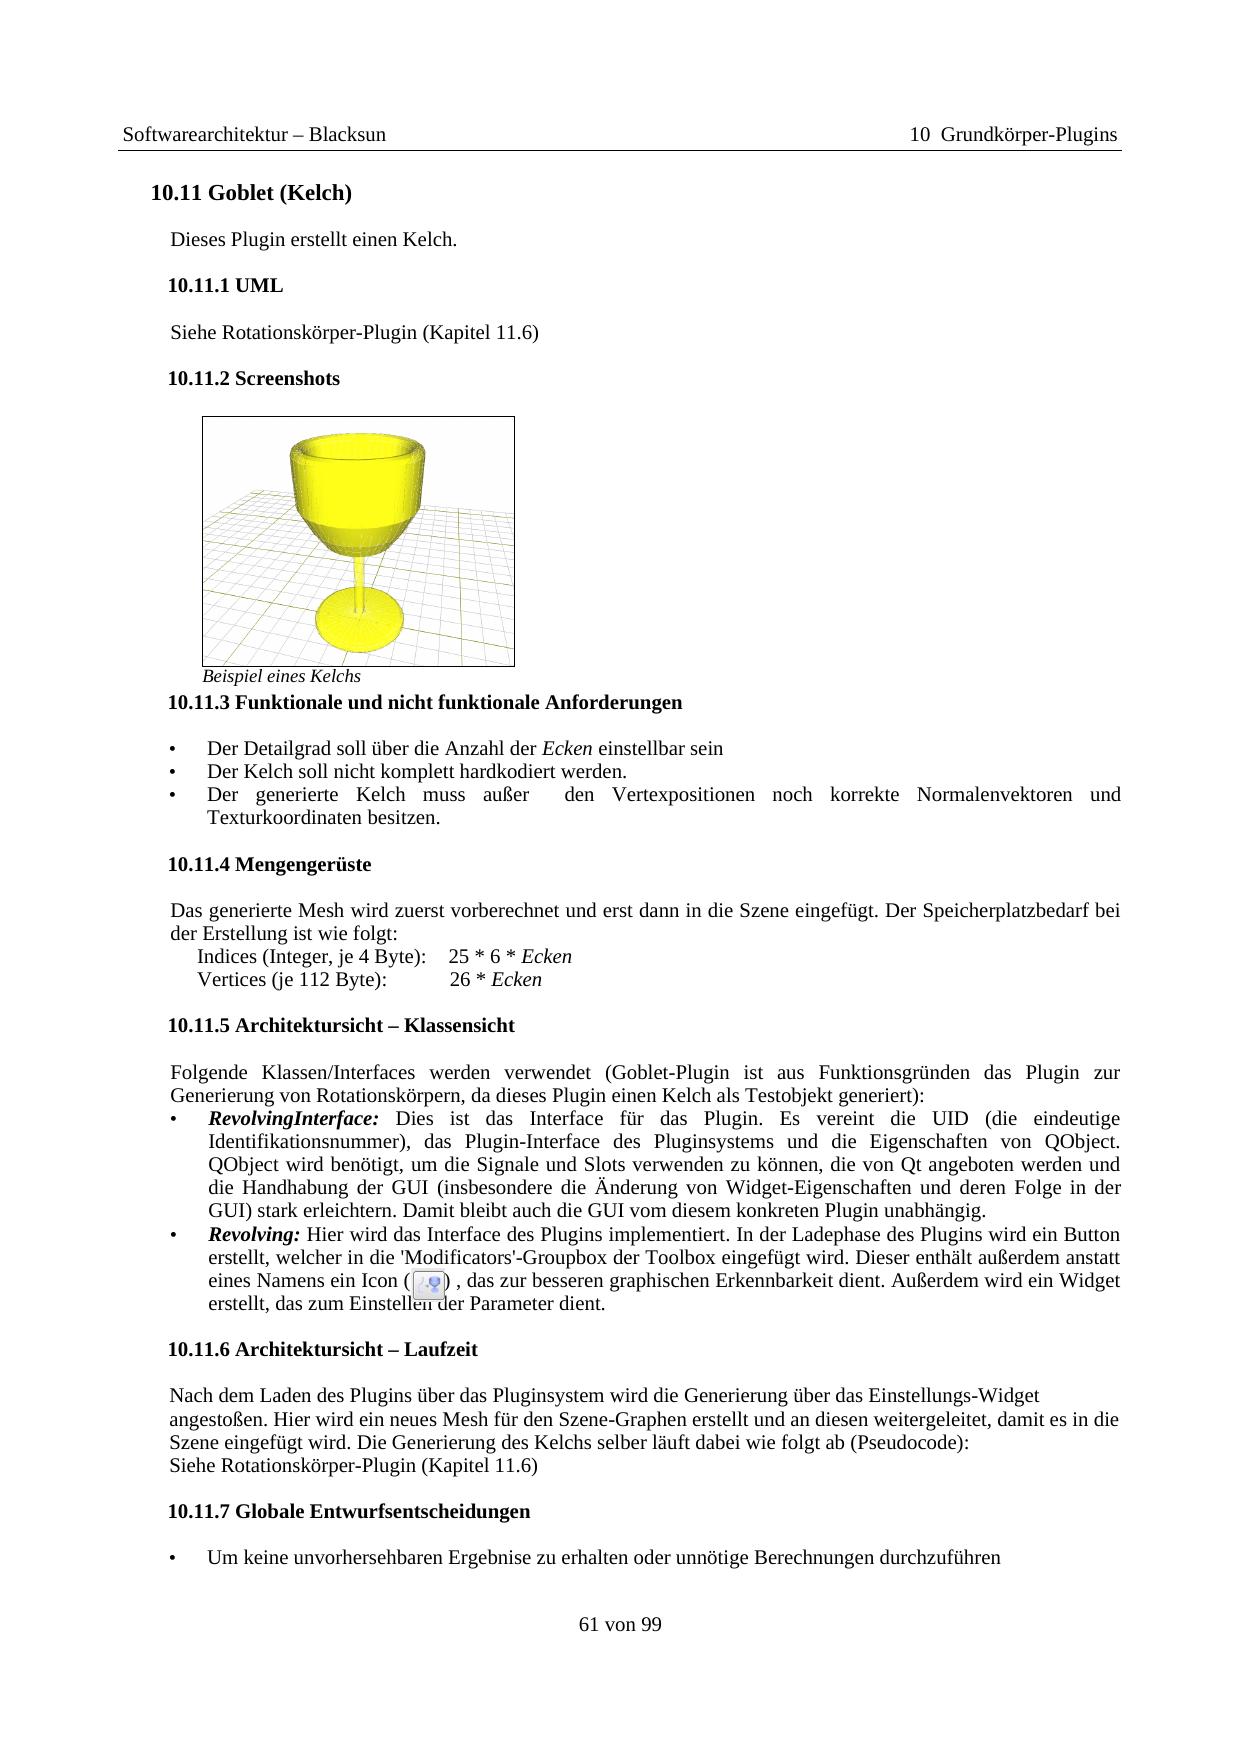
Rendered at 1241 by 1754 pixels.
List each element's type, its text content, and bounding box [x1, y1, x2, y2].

subtitle Globale Entwurfsentscheidungen [162, 1500, 1122, 1523]
subtitle UML [162, 274, 1122, 297]
list RevolvingInterface: Dies ist das Interface für das Plugin. Es vereint die UID (die eindeutige Identifikationsnummer), das Plugin-Interface des Pluginsystems und die Eigenschaften von QObject. QObject wird benötigt, um die Signale und Slots verwenden zu können, die von Qt angeboten werden und die Handhabung der GUI (insbesondere die Änderung von Widget-Eigenschaften und deren Folge in der GUI) stark erleichtern. Damit bleibt auch die GUI vom diesem konkreten Plugin unabhängig. [170, 1107, 1122, 1222]
text Dieses Plugin erstellt einen Kelch. [170, 228, 1122, 251]
text Das generierte Mesh wird zuerst vorberechnet und erst dann in die Szene eingefügt. Der Speicherplatzbedarf bei der Erstellung ist wie folgt: [170, 899, 1122, 945]
list Der generierte Kelch muss außer den Vertexpositionen noch korrekte Normalenvektoren und Texturkoordinaten besitzen. [169, 783, 1122, 829]
list Der Detailgrad soll über die Anzahl der Ecken einstellbar sein [169, 737, 1122, 760]
subtitle Architektursicht – Klassensicht [162, 1014, 1122, 1037]
text Vertices (je 112 Byte): 26 * Ecken [170, 968, 1122, 991]
text Nach dem Laden des Plugins über das Pluginsystem wird die Generierung über das Einstellungs-Widget angestoßen. Hier wird ein neues Mesh für den Szene-Graphen erstellt und an diesen weitergeleitet, damit es in die Szene eingefügt wird. Die Generierung des Kelchs selber läuft dabei wie folgt ab (Pseudocode): [169, 1384, 1122, 1454]
list Um keine unvorhersehbaren Ergebnise zu erhalten oder unnötige Berechnungen durchzuführen [169, 1546, 1122, 1569]
list Revolving: Hier wird das Interface des Plugins implementiert. In der Ladephase des Plugins wird ein Button erstellt, welcher in die 'Modificators'-Groupbox der Toolbox eingefügt wird. Dieser enthält außerdem anstatt eines Namens ein Icon ( ) , das zur besseren graphischen Erkennbarkeit dient. Außerdem wird ein Widget erstellt, das zum Einstellen der Parameter dient. [170, 1222, 1122, 1315]
subtitle Goblet (Kelch) [145, 179, 1122, 205]
text Siehe Rotationskörper-Plugin (Kapitel 11.6) [170, 321, 1122, 344]
text Indices (Integer, je 4 Byte): 25 * 6 * Ecken [170, 945, 1122, 968]
picture [411, 1268, 445, 1302]
list Der Kelch soll nicht komplett hardkodiert werden. [169, 760, 1122, 783]
subtitle Screenshots [162, 367, 1122, 390]
text Beispiel eines Kelchs [202, 667, 514, 687]
subtitle Architektursicht – Laufzeit [162, 1338, 1122, 1361]
text Siehe Rotationskörper-Plugin (Kapitel 11.6) [169, 1454, 1122, 1477]
text Folgende Klassen/Interfaces werden verwendet (Goblet-Plugin ist aus Funktionsgründen das Plugin zur Generierung von Rotationskörpern, da dieses Plugin einen Kelch als Testobjekt generiert): [170, 1061, 1122, 1107]
picture [203, 417, 514, 666]
subtitle Funktionale und nicht funktionale Anforderungen [162, 691, 1122, 714]
subtitle Mengengerüste [162, 852, 1122, 876]
